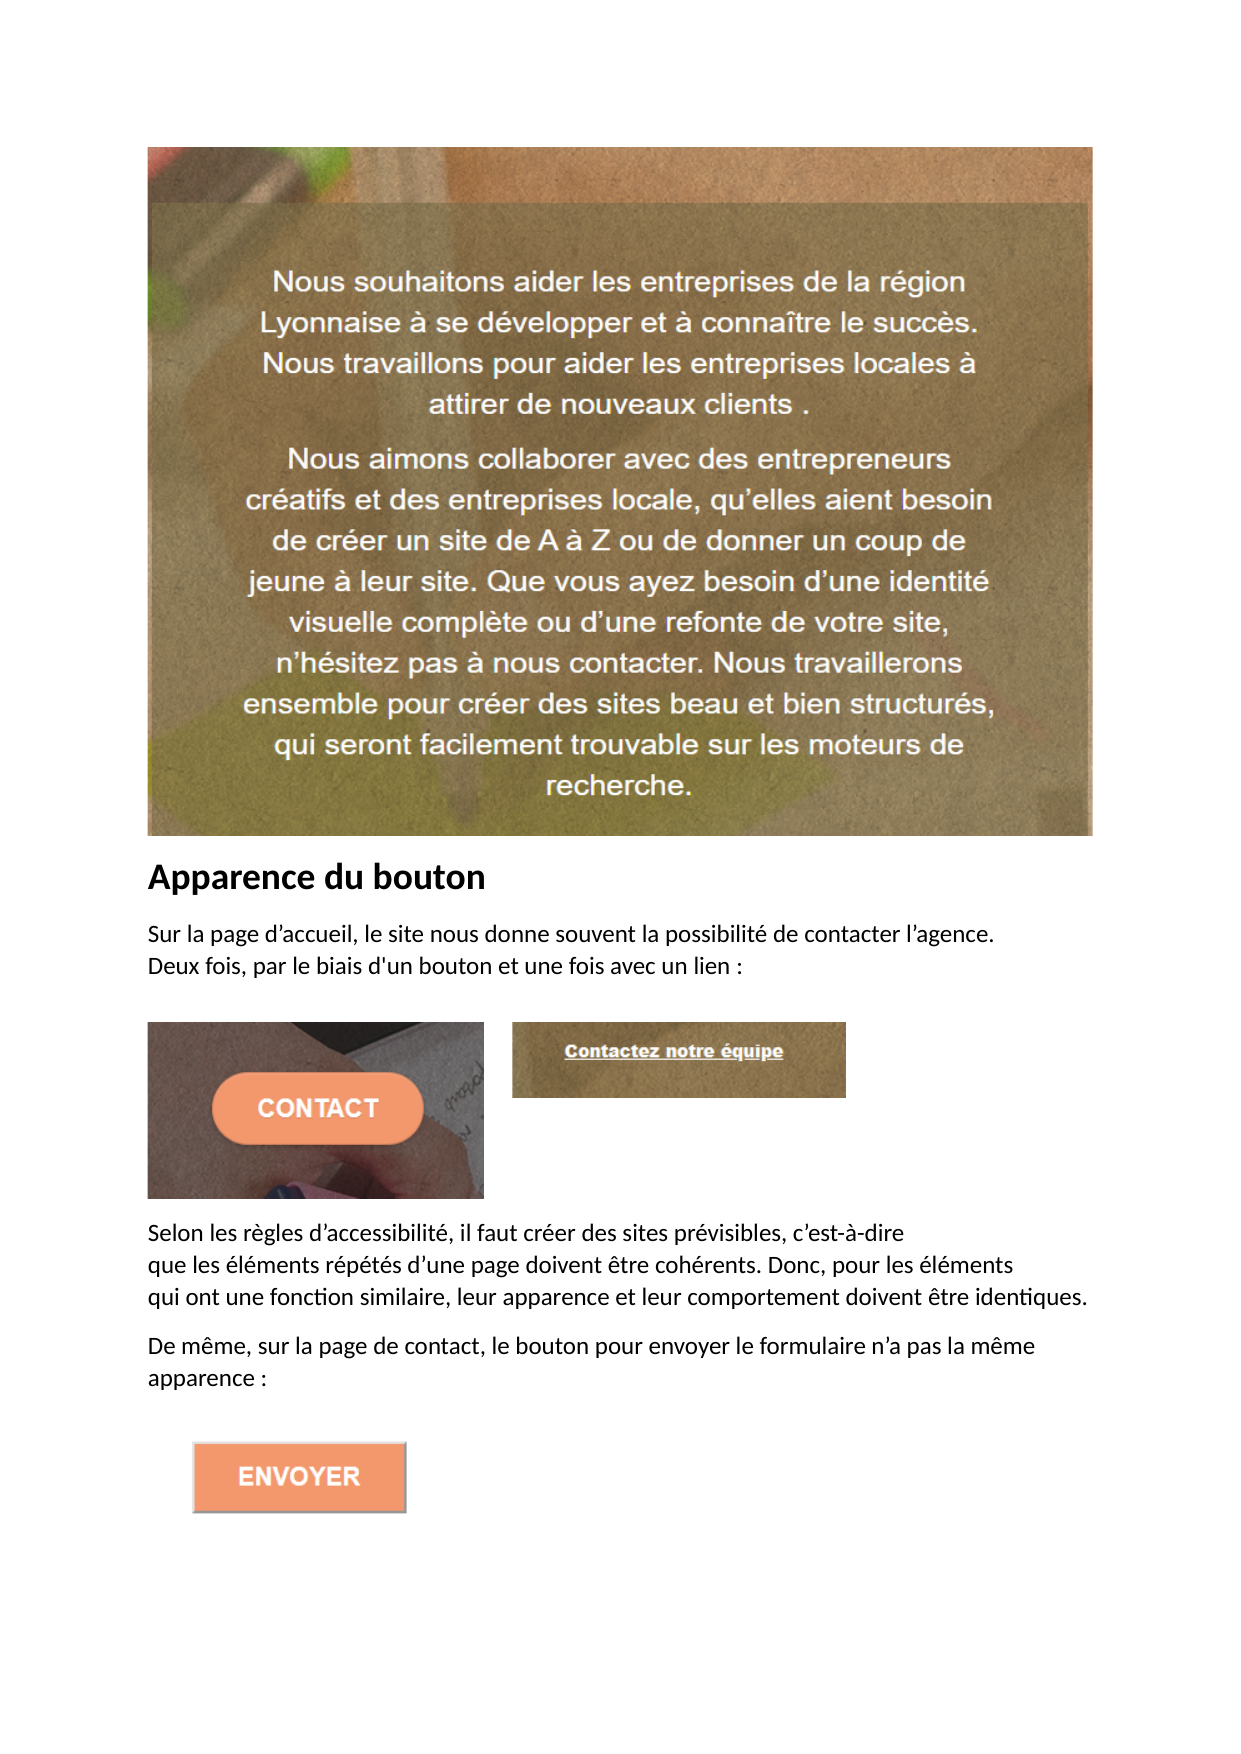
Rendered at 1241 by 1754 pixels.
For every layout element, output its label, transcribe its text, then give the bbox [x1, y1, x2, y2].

text Sur la page d’accueil, le site nous donne souvent la possibilité de contacter l’agence. Deux fois, par le biais d'un bouton et une fois avec un lien : [148, 918, 1093, 980]
text Selon les règles d’accessibilité, il faut créer des sites prévisibles, c’est-à-dire que les éléments répétés d’une page doivent être cohérents. Donc, pour les éléments qui ont une fonction similaire, leur apparence et leur comportement doivent être identiques. [148, 1217, 1093, 1312]
text Apparence du bouton [148, 853, 1093, 899]
text De même, sur la page de contact, le bouton pour envoyer le formulaire n’a pas la même apparence : [148, 1330, 1093, 1392]
